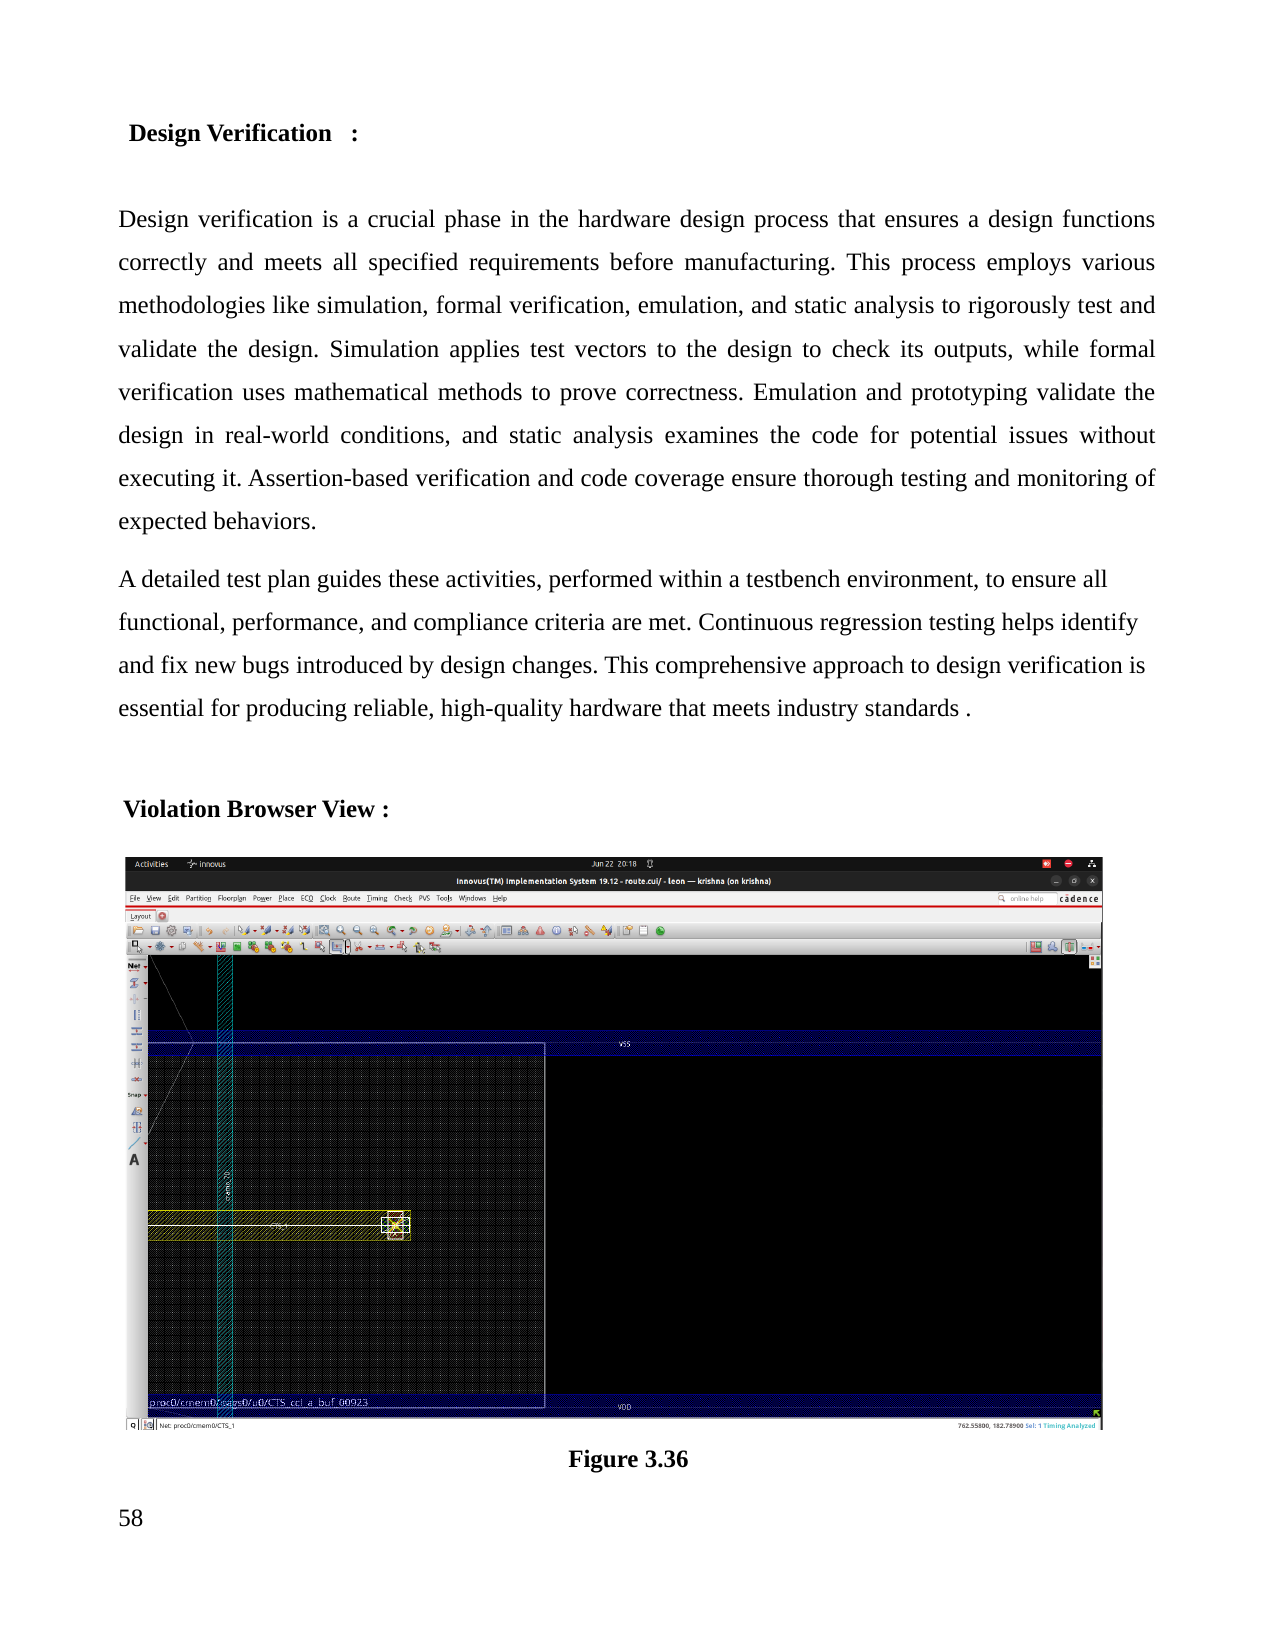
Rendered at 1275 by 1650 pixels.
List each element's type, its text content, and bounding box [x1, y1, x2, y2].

text Figure 3.36 [118, 837, 1157, 1473]
text Design Verification : [118, 118, 1157, 147]
text Violation Browser View : [118, 794, 1157, 823]
text Design verification is a crucial phase in the hardware design process that ensures a design functions correctly and meets all specified requirements before manufacturing. This process employs various methodologies like simulation, formal verification, emulation, and static analysis to rigorously test and validate the design. Simulation applies test vectors to the design to check its outputs, while formal verification uses mathematical methods to prove correctness. Emulation and prototyping validate the design in real-world conditions, and static analysis examines the code for potential issues without executing it. Assertion-based verification and code coverage ensure thorough testing and monitoring of expected behaviors. [118, 204, 1157, 535]
text A detailed test plan guides these activities, performed within a testbench environment, to ensure all functional, performance, and compliance criteria are met. Continuous regression testing helps identify and fix new bugs introduced by design changes. This comprehensive approach to design verification is essential for producing reliable, high-quality hardware that meets industry standards . [118, 564, 1157, 722]
picture [125, 857, 1103, 1430]
